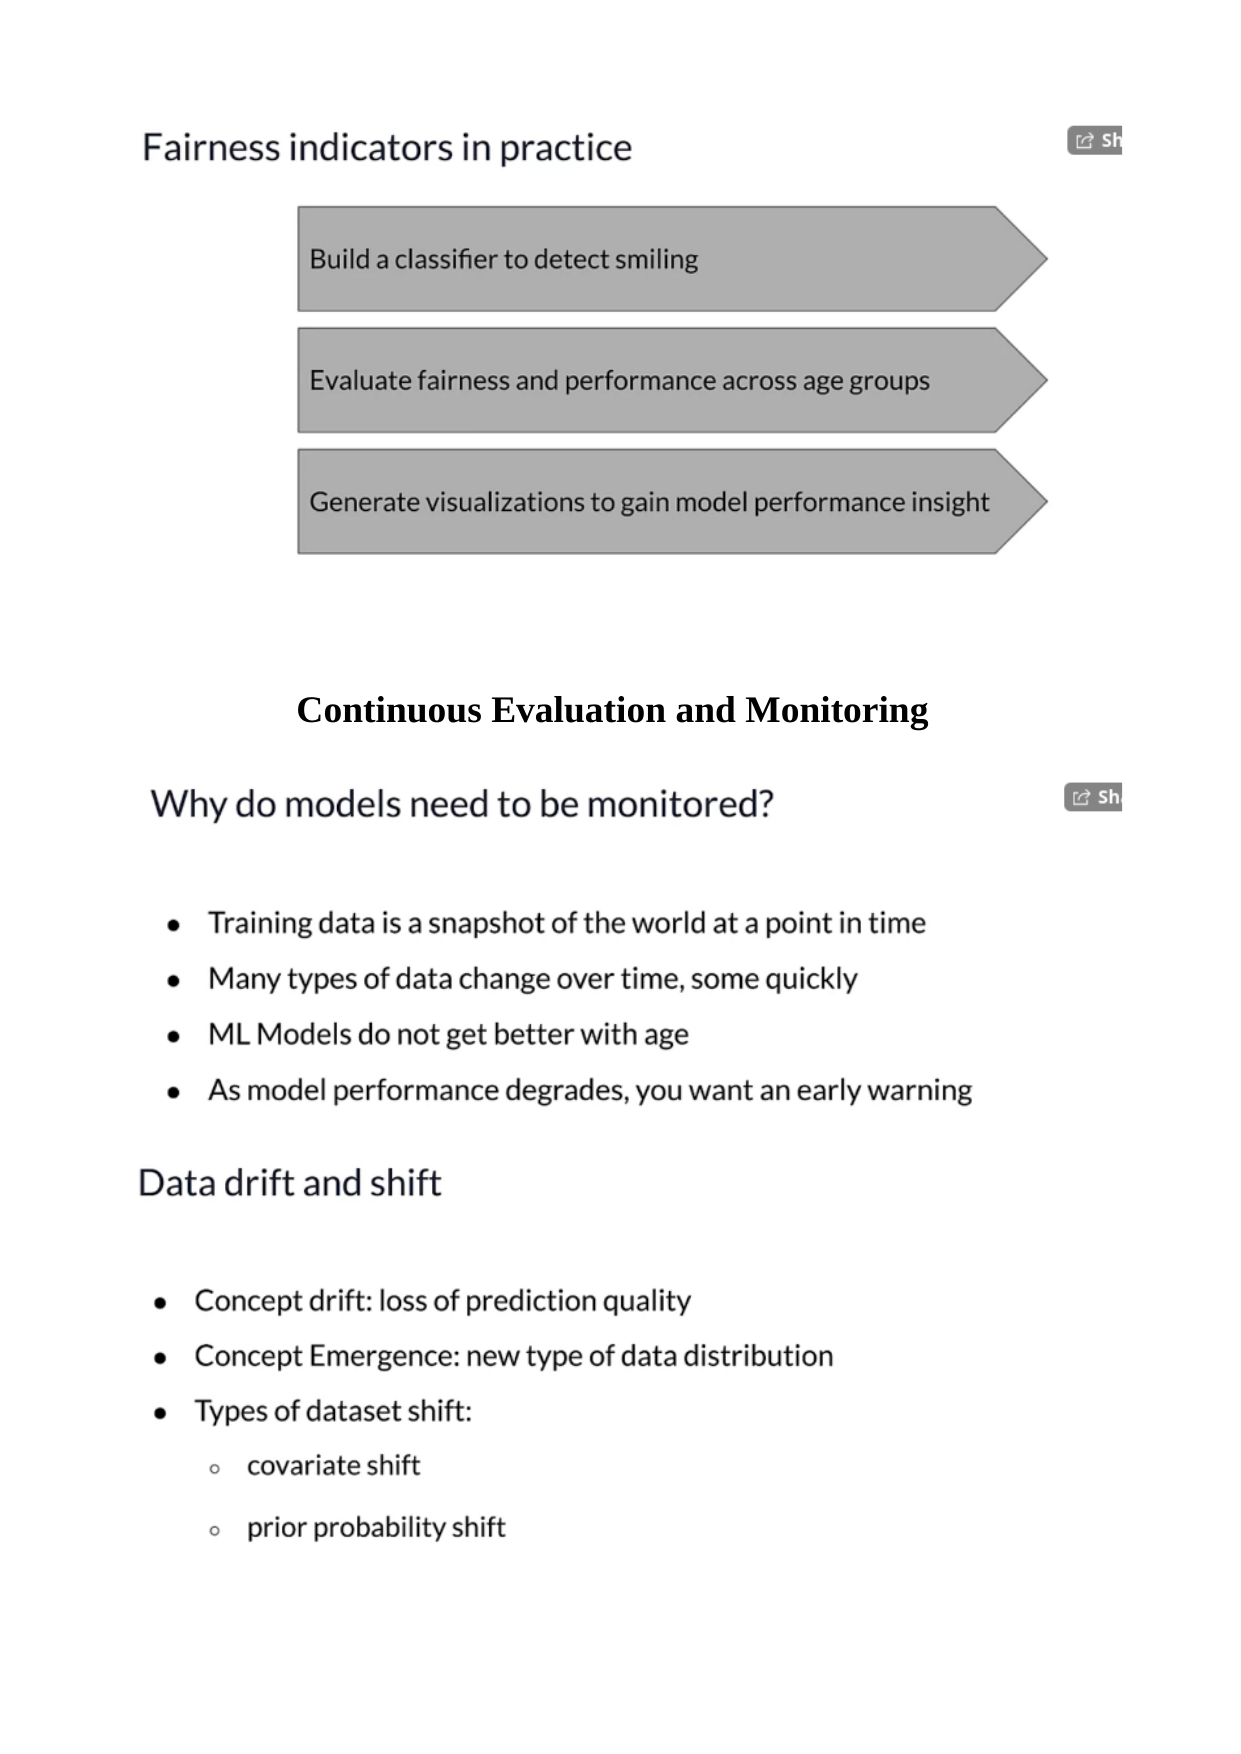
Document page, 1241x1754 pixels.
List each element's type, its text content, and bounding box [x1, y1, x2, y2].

subtitle Continuous Evaluation and Monitoring [118, 687, 1122, 730]
picture [118, 771, 1123, 1130]
picture [118, 118, 1123, 576]
picture [118, 1158, 1123, 1564]
